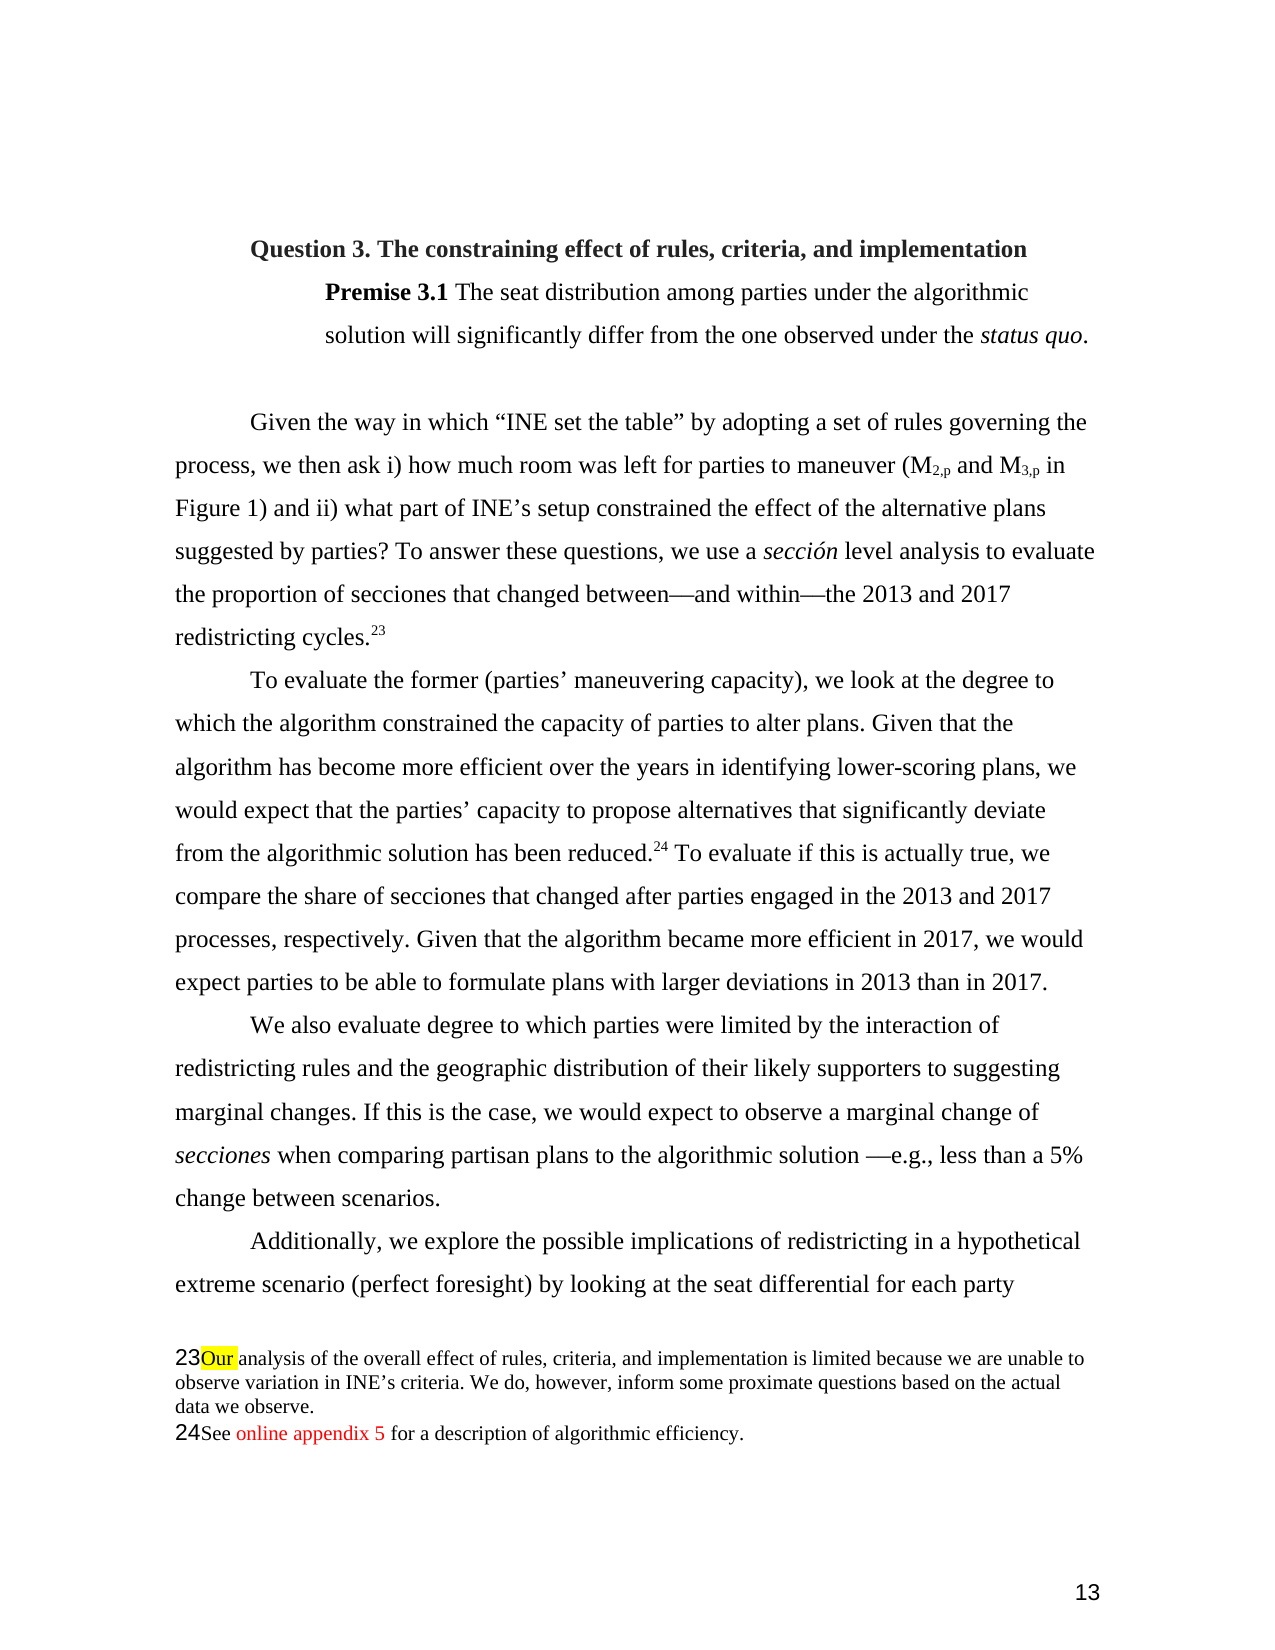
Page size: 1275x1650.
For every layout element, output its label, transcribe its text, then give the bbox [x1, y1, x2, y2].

text Additionally, we explore the possible implications of redistricting in a hypothetical extreme scenario (perfect foresight) by looking at the seat differential for each party [175, 1226, 1100, 1298]
text Question 3. The constraining effect of rules, criteria, and implementation [175, 234, 1100, 263]
text Premise 3.1 The seat distribution among parties under the algorithmic solution will significantly differ from the one observed under the status quo. [325, 277, 1100, 349]
text To evaluate the former (parties’ maneuvering capacity), we look at the degree to which the algorithm constrained the capacity of parties to alter plans. Given that the algorithm has become more efficient over the years in identifying lower-scoring plans, we would expect that the parties’ capacity to propose alternatives that significantly deviate from the algorithmic solution has been reduced. To evaluate if this is actually true, we compare the share of secciones that changed after parties engaged in the 2013 and 2017 processes, respectively. Given that the algorithm became more efficient in 2017, we would expect parties to be able to formulate plans with larger deviations in 2013 than in 2017. [175, 665, 1100, 996]
text See online appendix 5 for a description of algorithmic efficiency. [175, 1418, 1100, 1445]
text Given the way in which “INE set the table” by adopting a set of rules governing the process, we then ask i) how much room was left for parties to maneuver (M2,p and M3,p in Figure 1) and ii) what part of INE’s setup constrained the effect of the alternative plans suggested by parties? To answer these questions, we use a sección level analysis to evaluate the proportion of secciones that changed between––and within––the 2013 and 2017 redistricting cycles. [175, 407, 1100, 651]
text Our analysis of the overall effect of rules, criteria, and implementation is limited because we are unable to observe variation in INE’s criteria. We do, however, inform some proximate questions based on the actual data we observe. [175, 1344, 1100, 1418]
text We also evaluate degree to which parties were limited by the interaction of redistricting rules and the geographic distribution of their likely supporters to suggesting marginal changes. If this is the case, we would expect to observe a marginal change of secciones when comparing partisan plans to the algorithmic solution ––e.g., less than a 5% change between scenarios. [175, 1010, 1100, 1212]
